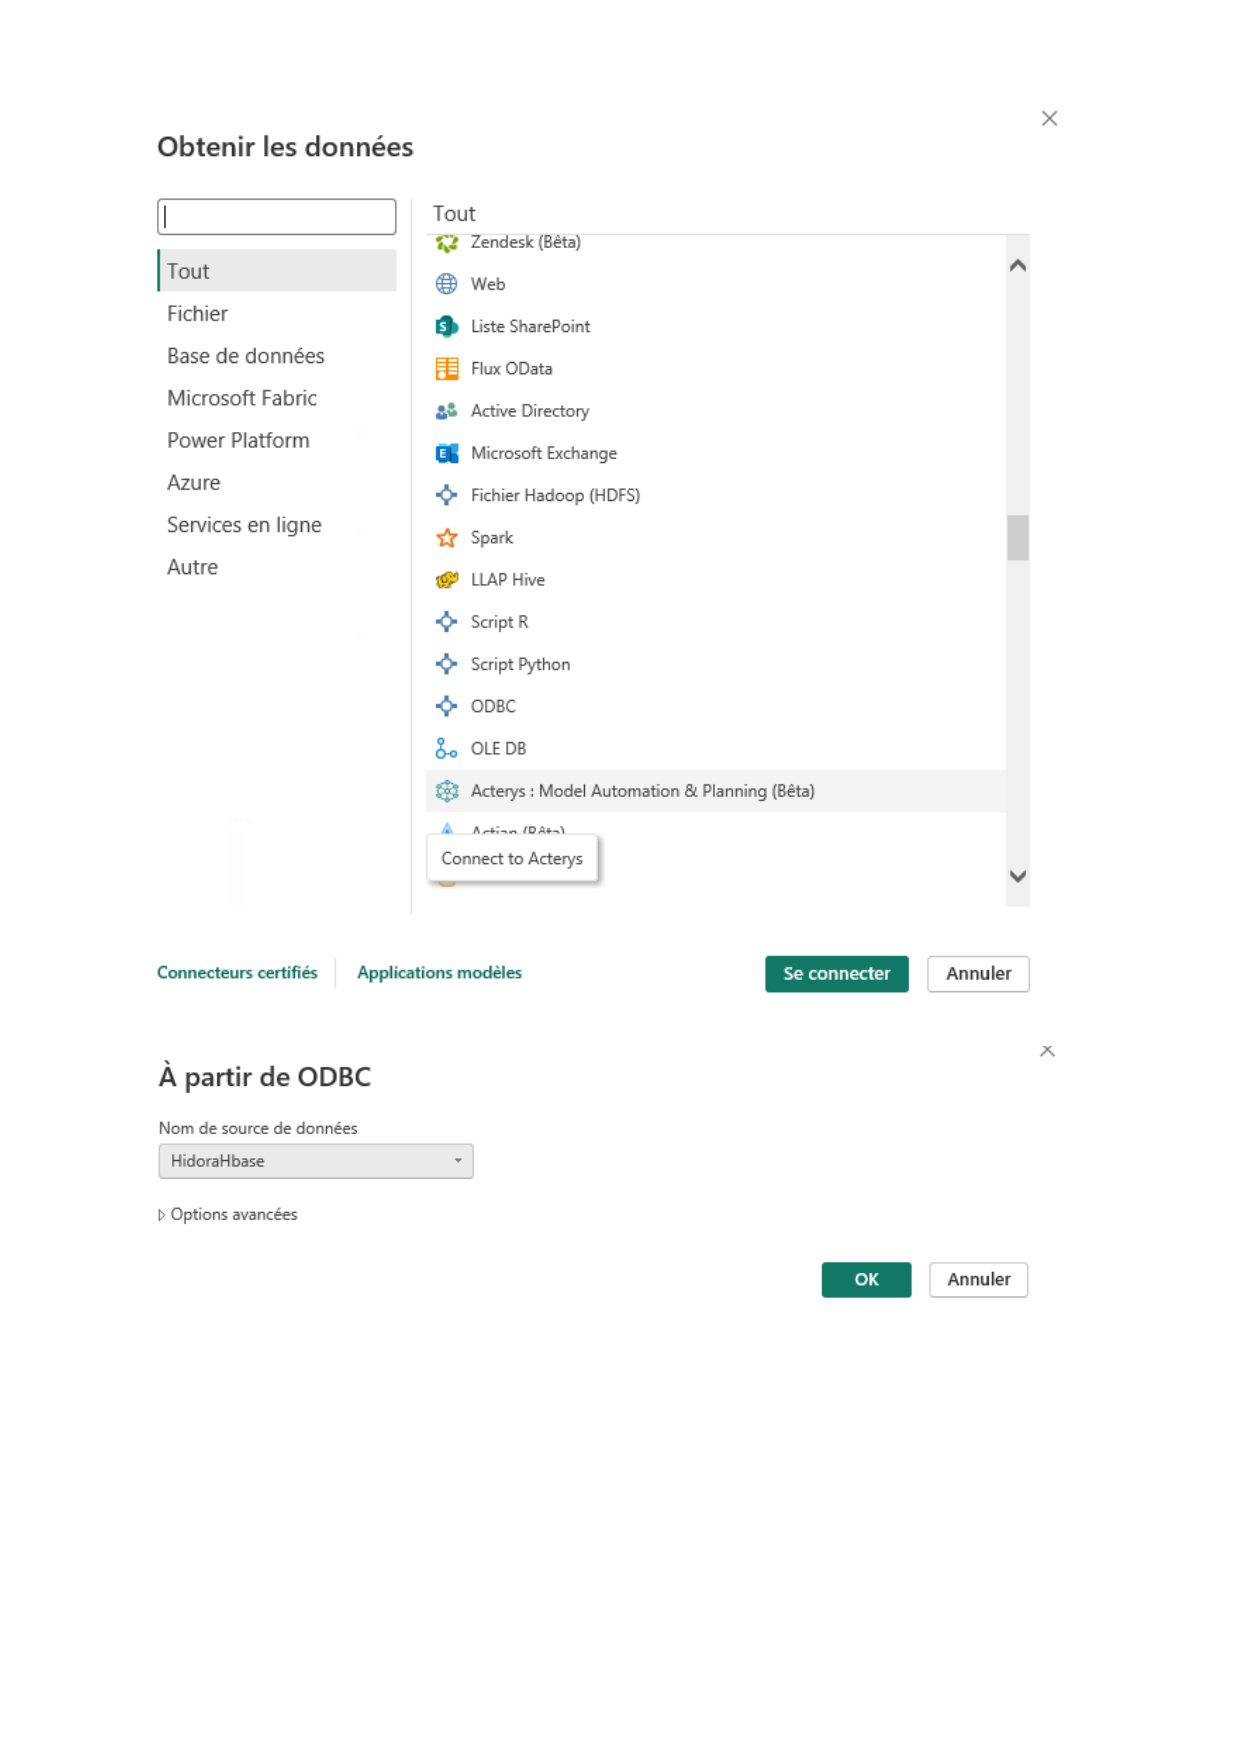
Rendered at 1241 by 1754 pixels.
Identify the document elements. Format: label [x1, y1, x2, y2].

picture [118, 103, 1064, 1018]
picture [118, 1046, 1064, 1332]
